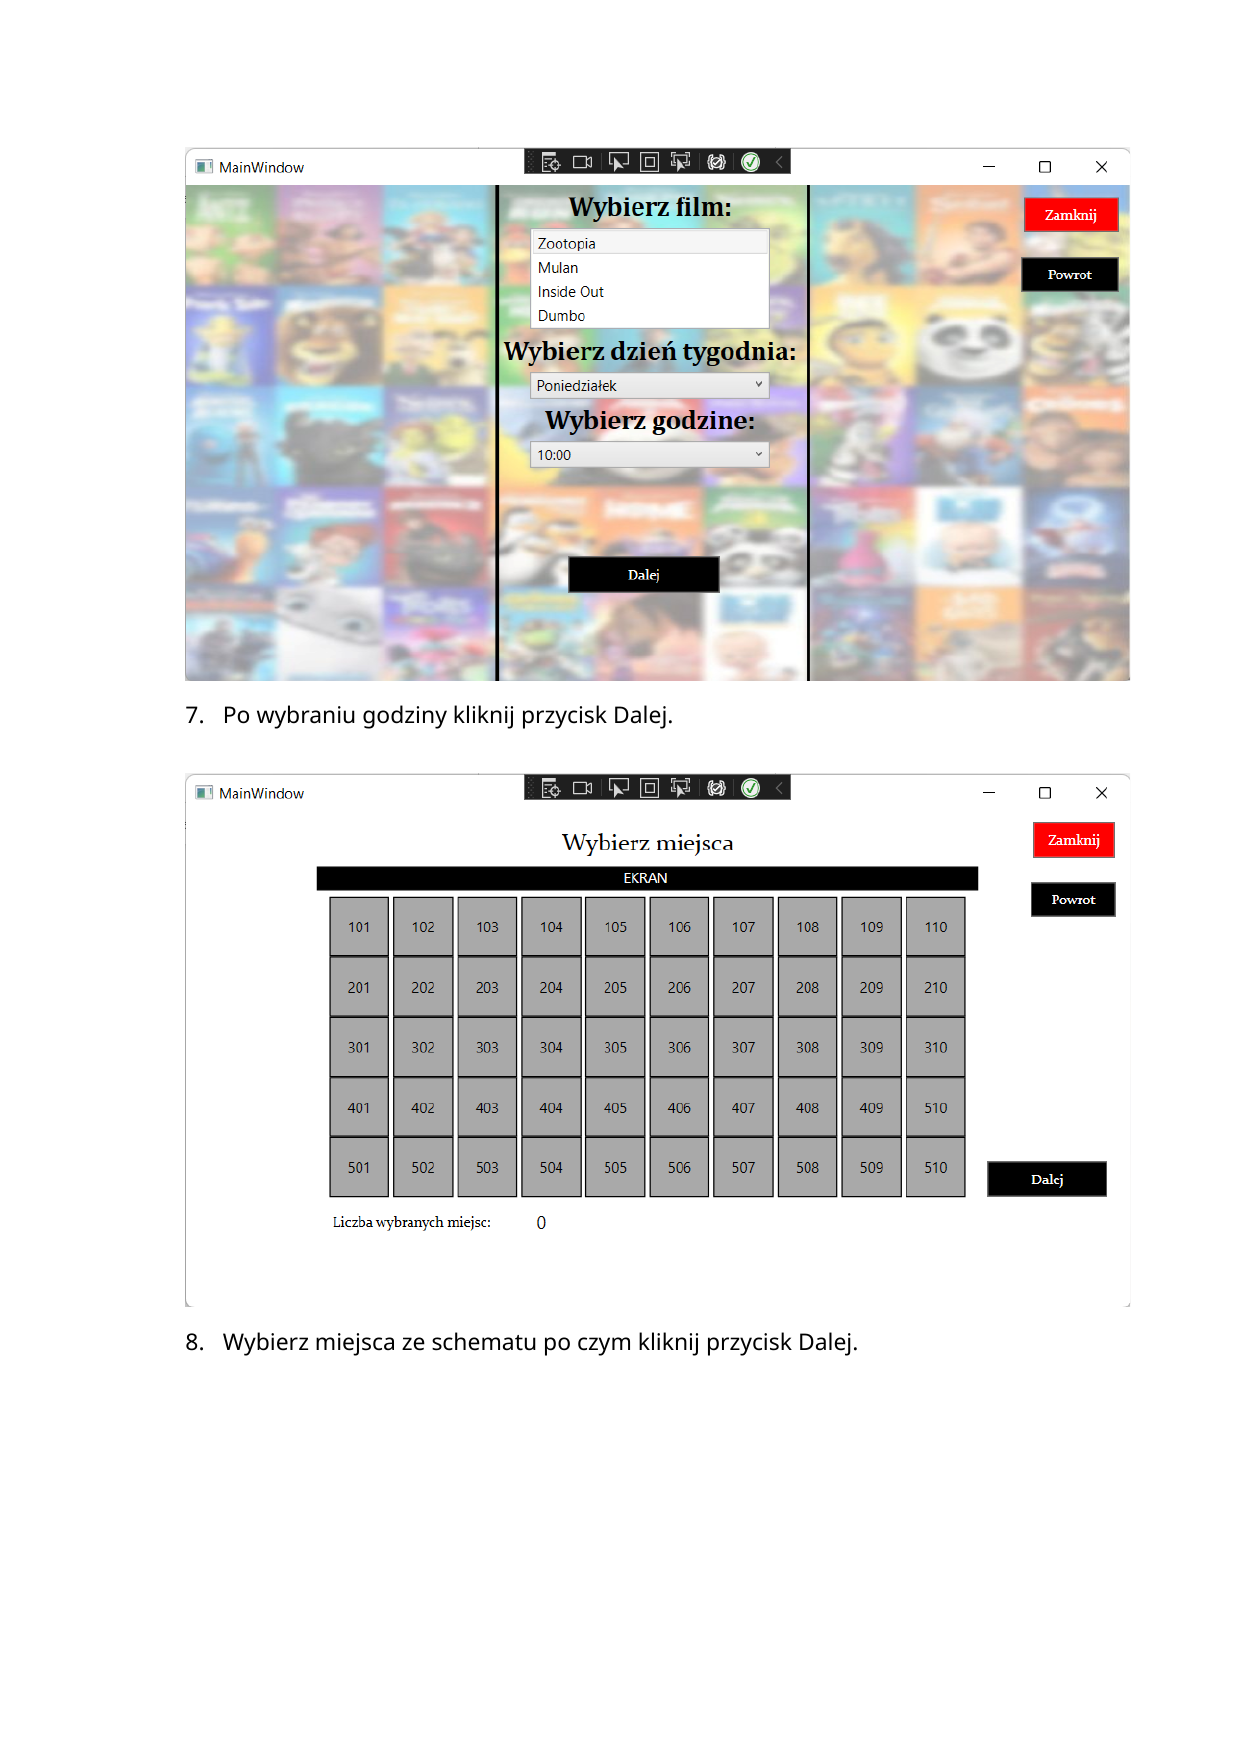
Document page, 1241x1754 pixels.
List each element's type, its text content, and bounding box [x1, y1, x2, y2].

list Po wybraniu godziny kliknij przycisk Dalej. [185, 699, 1093, 731]
list Wybierz miejsca ze schematu po czym kliknij przycisk Dalej. [185, 1326, 1093, 1357]
